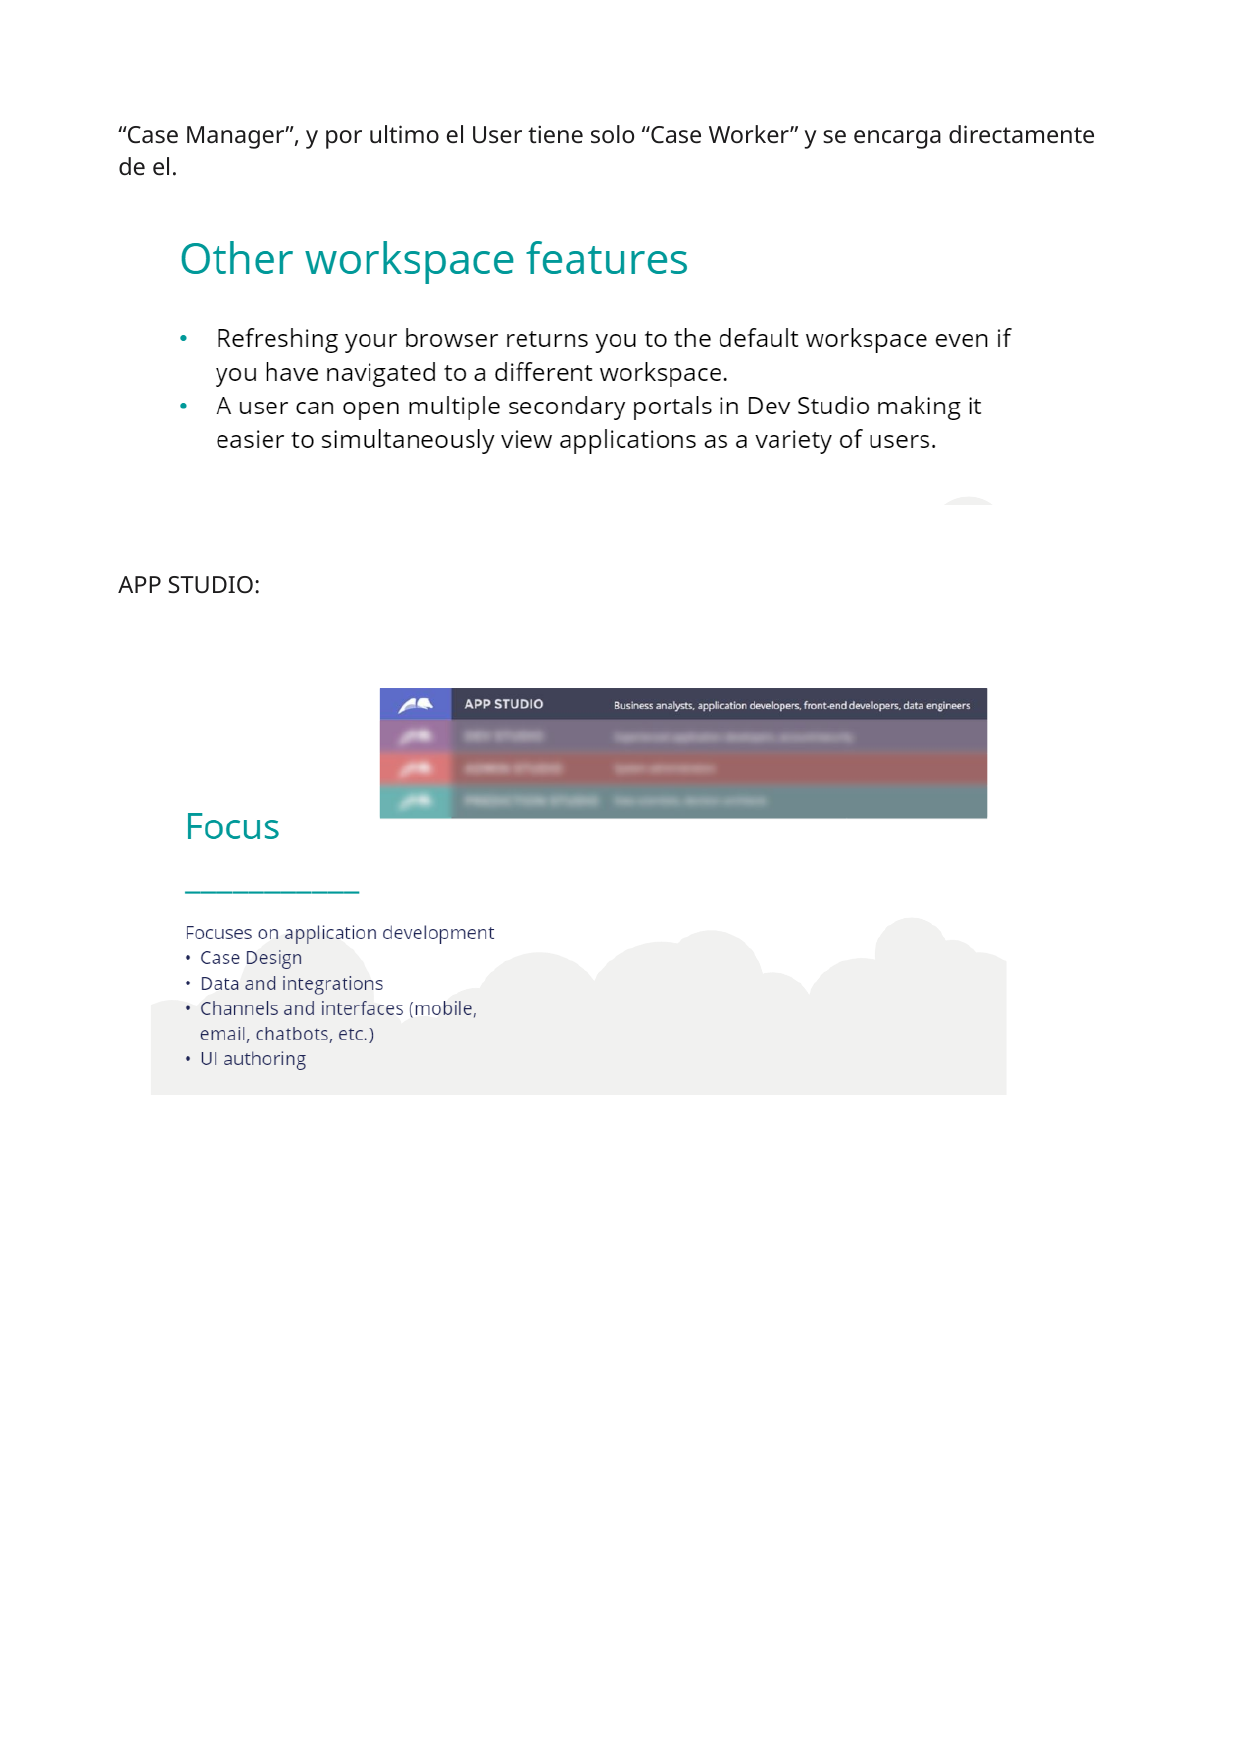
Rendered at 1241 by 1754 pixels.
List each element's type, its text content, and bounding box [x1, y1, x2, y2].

text APP STUDIO: [118, 569, 1122, 601]
text “Case Manager”, y por ultimo el User tiene solo “Case Worker” y se encarga directamente de el. [118, 118, 1122, 182]
